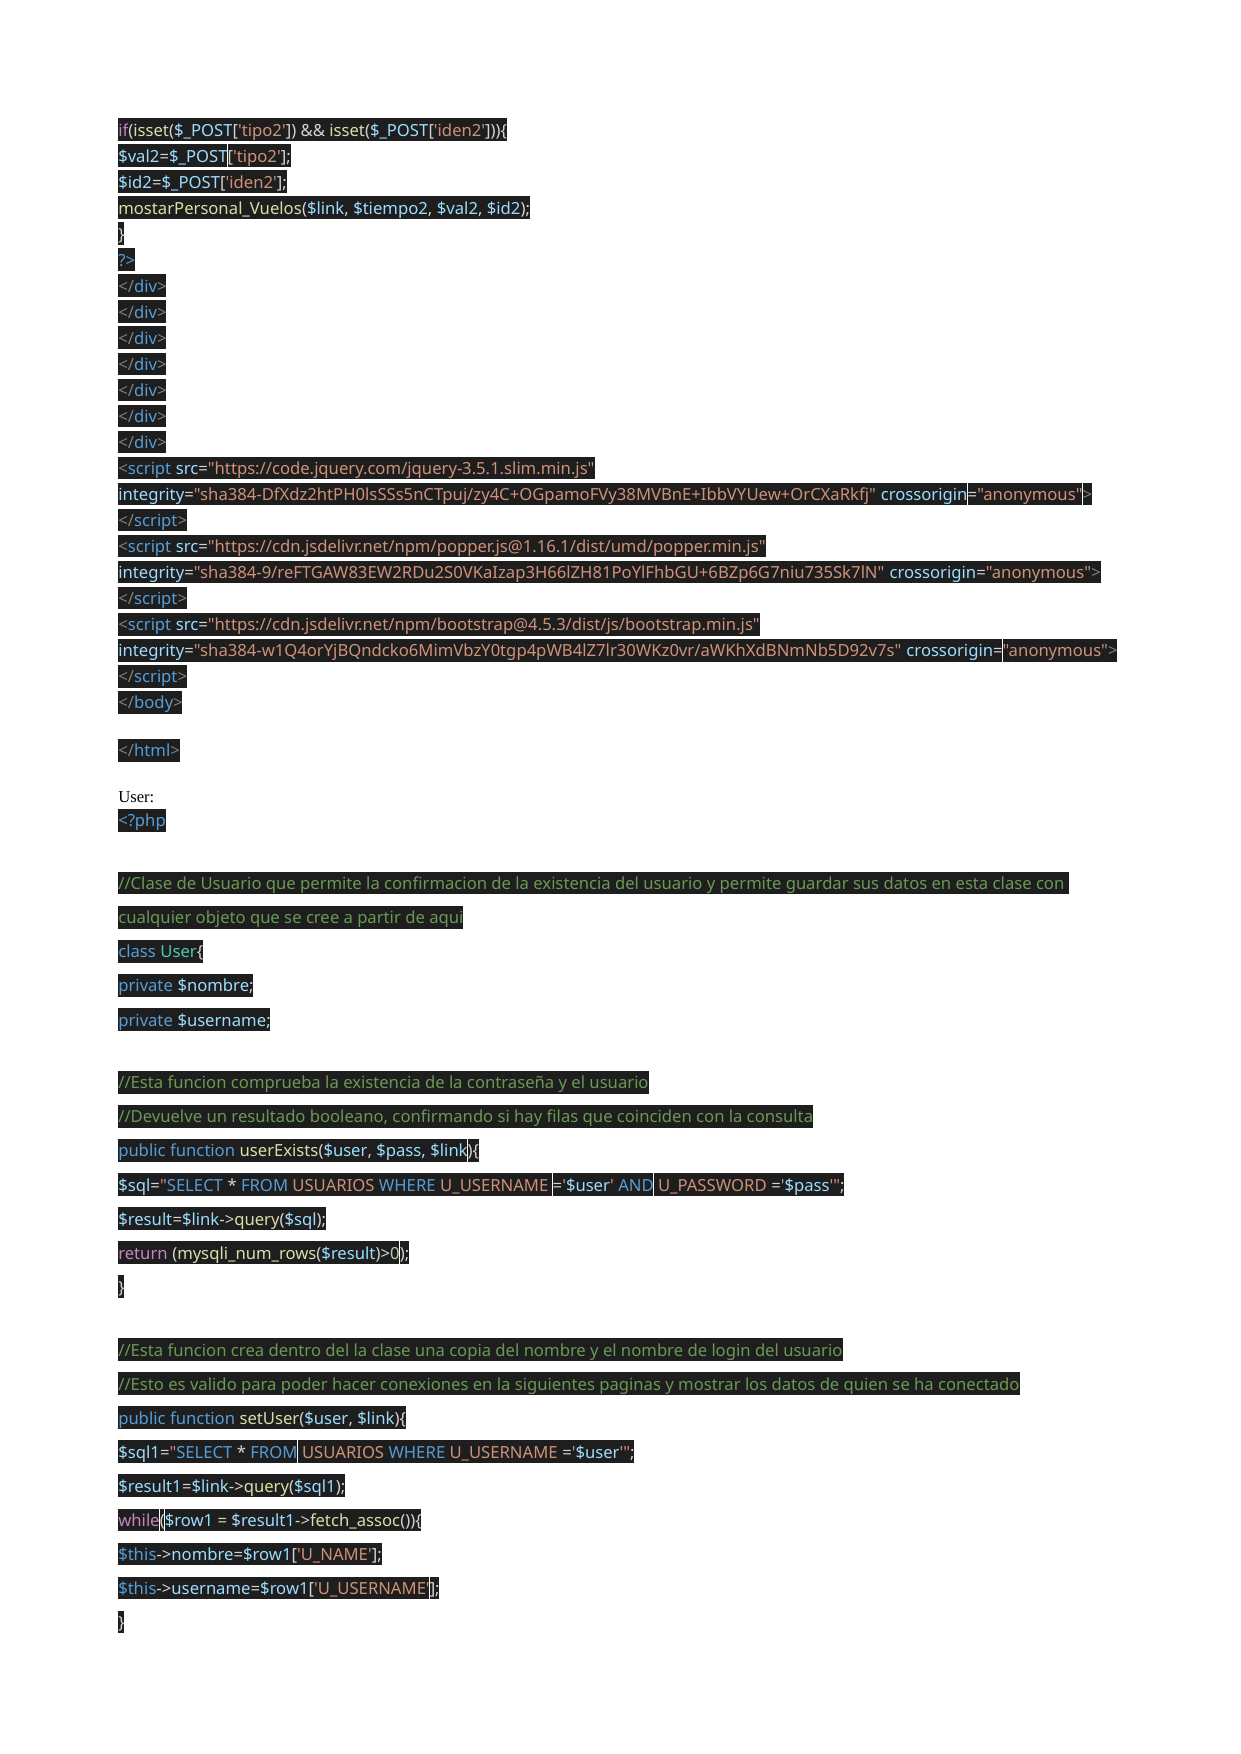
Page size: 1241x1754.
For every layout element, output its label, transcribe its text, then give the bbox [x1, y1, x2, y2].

text private $nombre; [118, 974, 1122, 997]
text <?php [118, 809, 1122, 832]
text <script src="https://cdn.jsdelivr.net/npm/bootstrap@4.5.3/dist/js/bootstrap.min.js" [118, 613, 1122, 636]
text </script> [118, 509, 1122, 531]
text $this->username=$row1['U_USERNAME']; [118, 1577, 1122, 1599]
text </div> [118, 300, 1122, 323]
text <script src="https://cdn.jsdelivr.net/npm/popper.js@1.16.1/dist/umd/popper.min.js" [118, 535, 1122, 557]
text </div> [118, 274, 1122, 297]
text //Devuelve un resultado booleano, confirmando si hay filas que coinciden con la consulta [118, 1105, 1122, 1128]
text return (mysqli_num_rows($result)>0); [118, 1241, 1122, 1264]
text } [118, 1611, 1122, 1633]
text </div> [118, 431, 1122, 453]
text public function setUser($user, $link){ [118, 1406, 1122, 1429]
text ?> [118, 248, 1122, 271]
text } [118, 1275, 1122, 1298]
text } [118, 222, 1122, 245]
text $sql1="SELECT * FROM USUARIOS WHERE U_USERNAME ='$user'"; [118, 1440, 1122, 1463]
text class User{ [118, 940, 1122, 963]
text private $username; [118, 1008, 1122, 1031]
text public function userExists($user, $pass, $link){ [118, 1139, 1122, 1162]
text </html> [118, 739, 1122, 762]
text <script src="https://code.jquery.com/jquery-3.5.1.slim.min.js" [118, 457, 1122, 479]
text </div> [118, 352, 1122, 375]
text $this->nombre=$row1['U_NAME']; [118, 1542, 1122, 1565]
text </script> [118, 587, 1122, 609]
text $id2=$_POST['iden2']; [118, 170, 1122, 193]
text </body> [118, 691, 1122, 714]
text integrity="sha384-9/reFTGAW83EW2RDu2S0VKaIzap3H66lZH81PoYlFhbGU+6BZp6G7niu735Sk7lN" crossorigin="anonymous"> [118, 561, 1122, 583]
text $val2=$_POST['tipo2']; [118, 144, 1122, 167]
text integrity="sha384-w1Q4orYjBQndcko6MimVbzY0tgp4pWB4lZ7lr30WKz0vr/aWKhXdBNmNb5D92v7s" crossorigin="anonymous"> [118, 639, 1122, 662]
text //Clase de Usuario que permite la confirmacion de la existencia del usuario y permite guardar sus datos en esta clase con cualquier objeto que se cree a partir de aqui [118, 872, 1122, 929]
text $result=$link->query($sql); [118, 1207, 1122, 1230]
text </script> [118, 665, 1122, 688]
text //Esta funcion crea dentro del la clase una copia del nombre y el nombre de login del usuario [118, 1338, 1122, 1361]
text integrity="sha384-DfXdz2htPH0lsSSs5nCTpuj/zy4C+OGpamoFVy38MVBnE+IbbVYUew+OrCXaRkfj" crossorigin="anonymous"> [118, 483, 1122, 505]
text //Esta funcion comprueba la existencia de la contraseña y el usuario [118, 1071, 1122, 1094]
text //Esto es valido para poder hacer conexiones en la siguientes paginas y mostrar los datos de quien se ha conectado [118, 1372, 1122, 1395]
text </div> [118, 404, 1122, 427]
text mostarPersonal_Vuelos($link, $tiempo2, $val2, $id2); [118, 196, 1122, 219]
text </div> [118, 326, 1122, 349]
text while($row1 = $result1->fetch_assoc()){ [118, 1508, 1122, 1531]
text </div> [118, 378, 1122, 401]
text if(isset($_POST['tipo2']) && isset($_POST['iden2'])){ [118, 118, 1122, 141]
text $result1=$link->query($sql1); [118, 1474, 1122, 1497]
text User: [118, 787, 1122, 806]
text $sql="SELECT * FROM USUARIOS WHERE U_USERNAME ='$user' AND U_PASSWORD ='$pass'"; [118, 1173, 1122, 1196]
